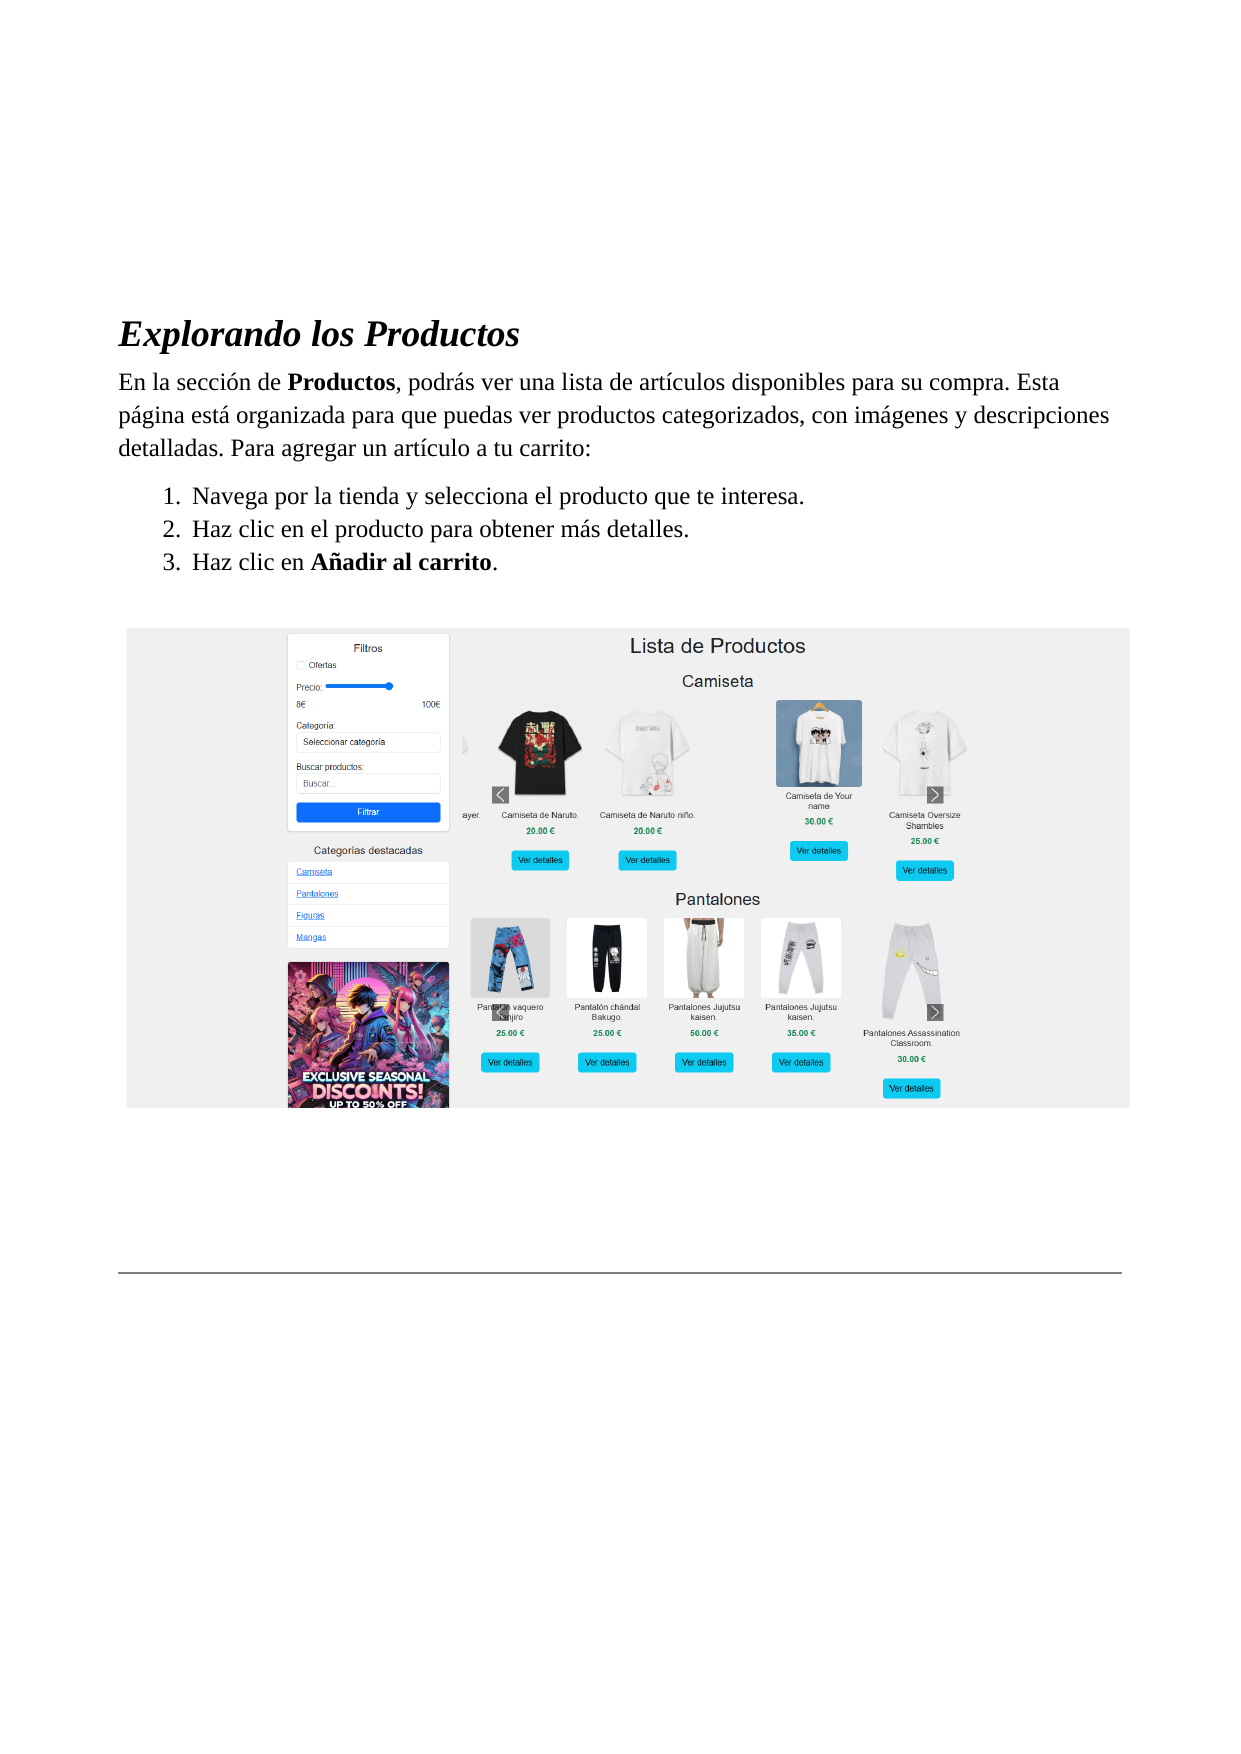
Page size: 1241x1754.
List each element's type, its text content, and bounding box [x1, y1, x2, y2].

subtitle Explorando los Productos [118, 311, 1122, 354]
list Navega por la tienda y selecciona el producto que te interesa. [162, 481, 1122, 509]
text En la sección de Productos, podrás ver una lista de artículos disponibles para su compra. Esta página está organizada para que puedas ver productos categorizados, con imágenes y descripciones detalladas. Para agregar un artículo a tu carrito: [118, 367, 1122, 462]
list Haz clic en Añadir al carrito. [162, 547, 1122, 576]
list Haz clic en el producto para obtener más detalles. [162, 514, 1122, 542]
picture [126, 628, 1131, 1108]
